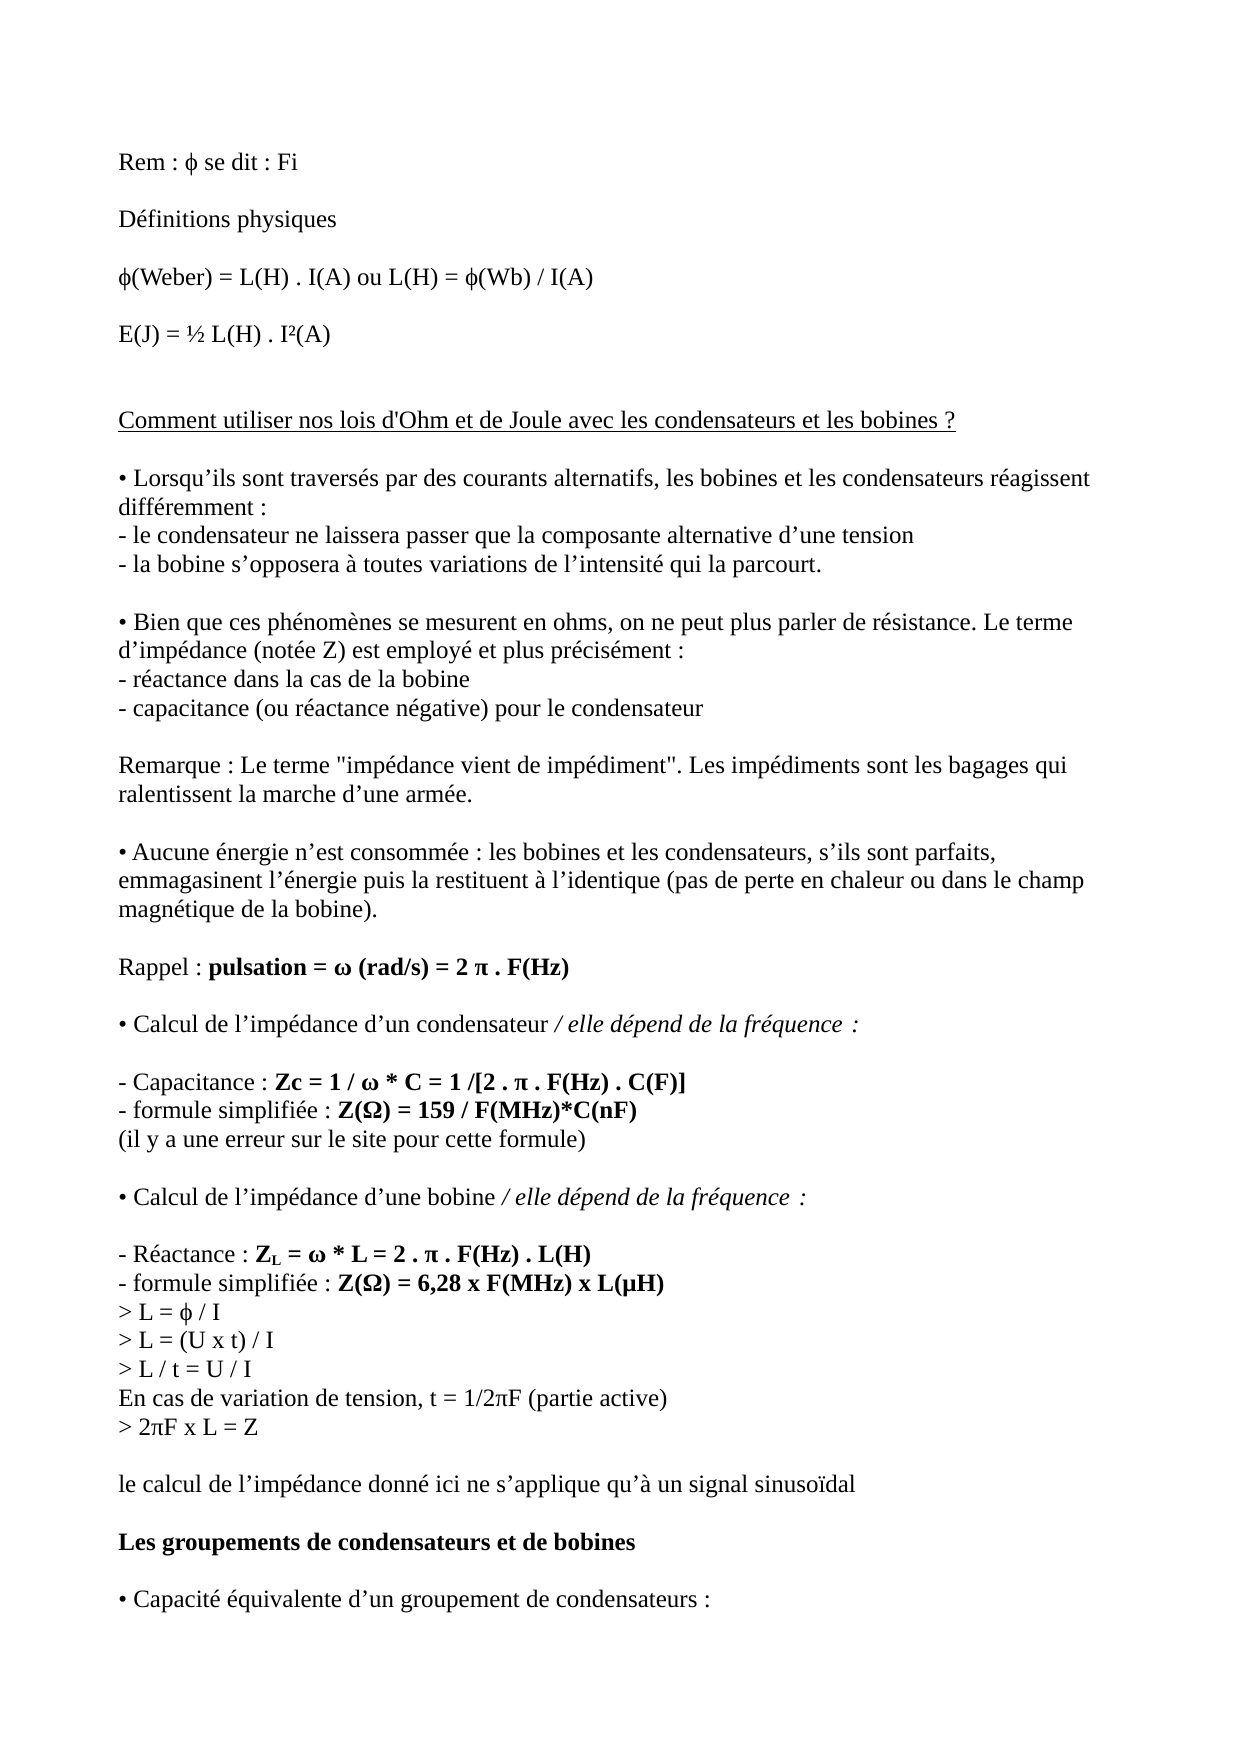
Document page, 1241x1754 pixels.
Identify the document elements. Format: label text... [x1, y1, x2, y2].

text - capacitance (ou réactance négative) pour le condensateur [118, 693, 1122, 722]
text > L / t = U / I [118, 1354, 1122, 1383]
text > 2πF x L = Z [118, 1412, 1122, 1441]
text Comment utiliser nos lois d'Ohm et de Joule avec les condensateurs et les bobines ? [118, 406, 1122, 434]
text Définitions physiques [118, 204, 1122, 233]
text • Calcul de l’impédance d’un condensateur / elle dépend de la fréquence : [118, 1009, 1122, 1038]
text • Bien que ces phénomènes se mesurent en ohms, on ne peut plus parler de résistance. Le terme d’impédance (notée Z) est employé et plus précisément : [118, 607, 1122, 664]
text (il y a une erreur sur le site pour cette formule) [118, 1124, 1122, 1153]
text • Calcul de l’impédance d’une bobine / elle dépend de la fréquence : [118, 1182, 1122, 1211]
text - formule simplifiée : Z(Ω) = 159 / F(MHz)*C(nF) [118, 1096, 1122, 1124]
text Rappel : pulsation = ω (rad/s) = 2 π . F(Hz) [118, 952, 1122, 981]
text - le condensateur ne laissera passer que la composante alternative d’une tension [118, 521, 1122, 549]
text Les groupements de condensateurs et de bobines [118, 1527, 1122, 1556]
text • Aucune énergie n’est consommée : les bobines et les condensateurs, s’ils sont parfaits, emmagasinent l’énergie puis la restituent à l’identique (pas de perte en chaleur ou dans le champ magnétique de la bobine). [118, 837, 1122, 923]
text ϕ(Weber) = L(H) . I(A) ou L(H) = ϕ(Wb) / I(A) [118, 262, 1122, 291]
text - la bobine s’opposera à toutes variations de l’intensité qui la parcourt. [118, 549, 1122, 578]
text > L = ϕ / I [118, 1297, 1122, 1326]
text > L = (U x t) / I [118, 1326, 1122, 1354]
text le calcul de l’impédance donné ici ne s’applique qu’à un signal sinusoïdal [118, 1469, 1122, 1498]
text - réactance dans la cas de la bobine [118, 664, 1122, 693]
text - Réactance : ZL = ω * L = 2 . π . F(Hz) . L(H) [118, 1239, 1122, 1268]
text Remarque : Le terme "impédance vient de impédiment". Les impédiments sont les bagages qui ralentissent la marche d’une armée. [118, 751, 1122, 808]
text - Capacitance : Zc = 1 / ω * C = 1 /[2 . π . F(Hz) . C(F)] [118, 1067, 1122, 1096]
text • Capacité équivalente d’un groupement de condensateurs : [118, 1584, 1122, 1613]
text En cas de variation de tension, t = 1/2πF (partie active) [118, 1383, 1122, 1412]
text Rem : ϕ se dit : Fi [118, 147, 1122, 176]
text - formule simplifiée : Z(Ω) = 6,28 x F(MHz) x L(μH) [118, 1268, 1122, 1297]
text • Lorsqu’ils sont traversés par des courants alternatifs, les bobines et les condensateurs réagissent différemment : [118, 463, 1122, 521]
text E(J) = ½ L(H) . I²(A) [118, 319, 1122, 348]
